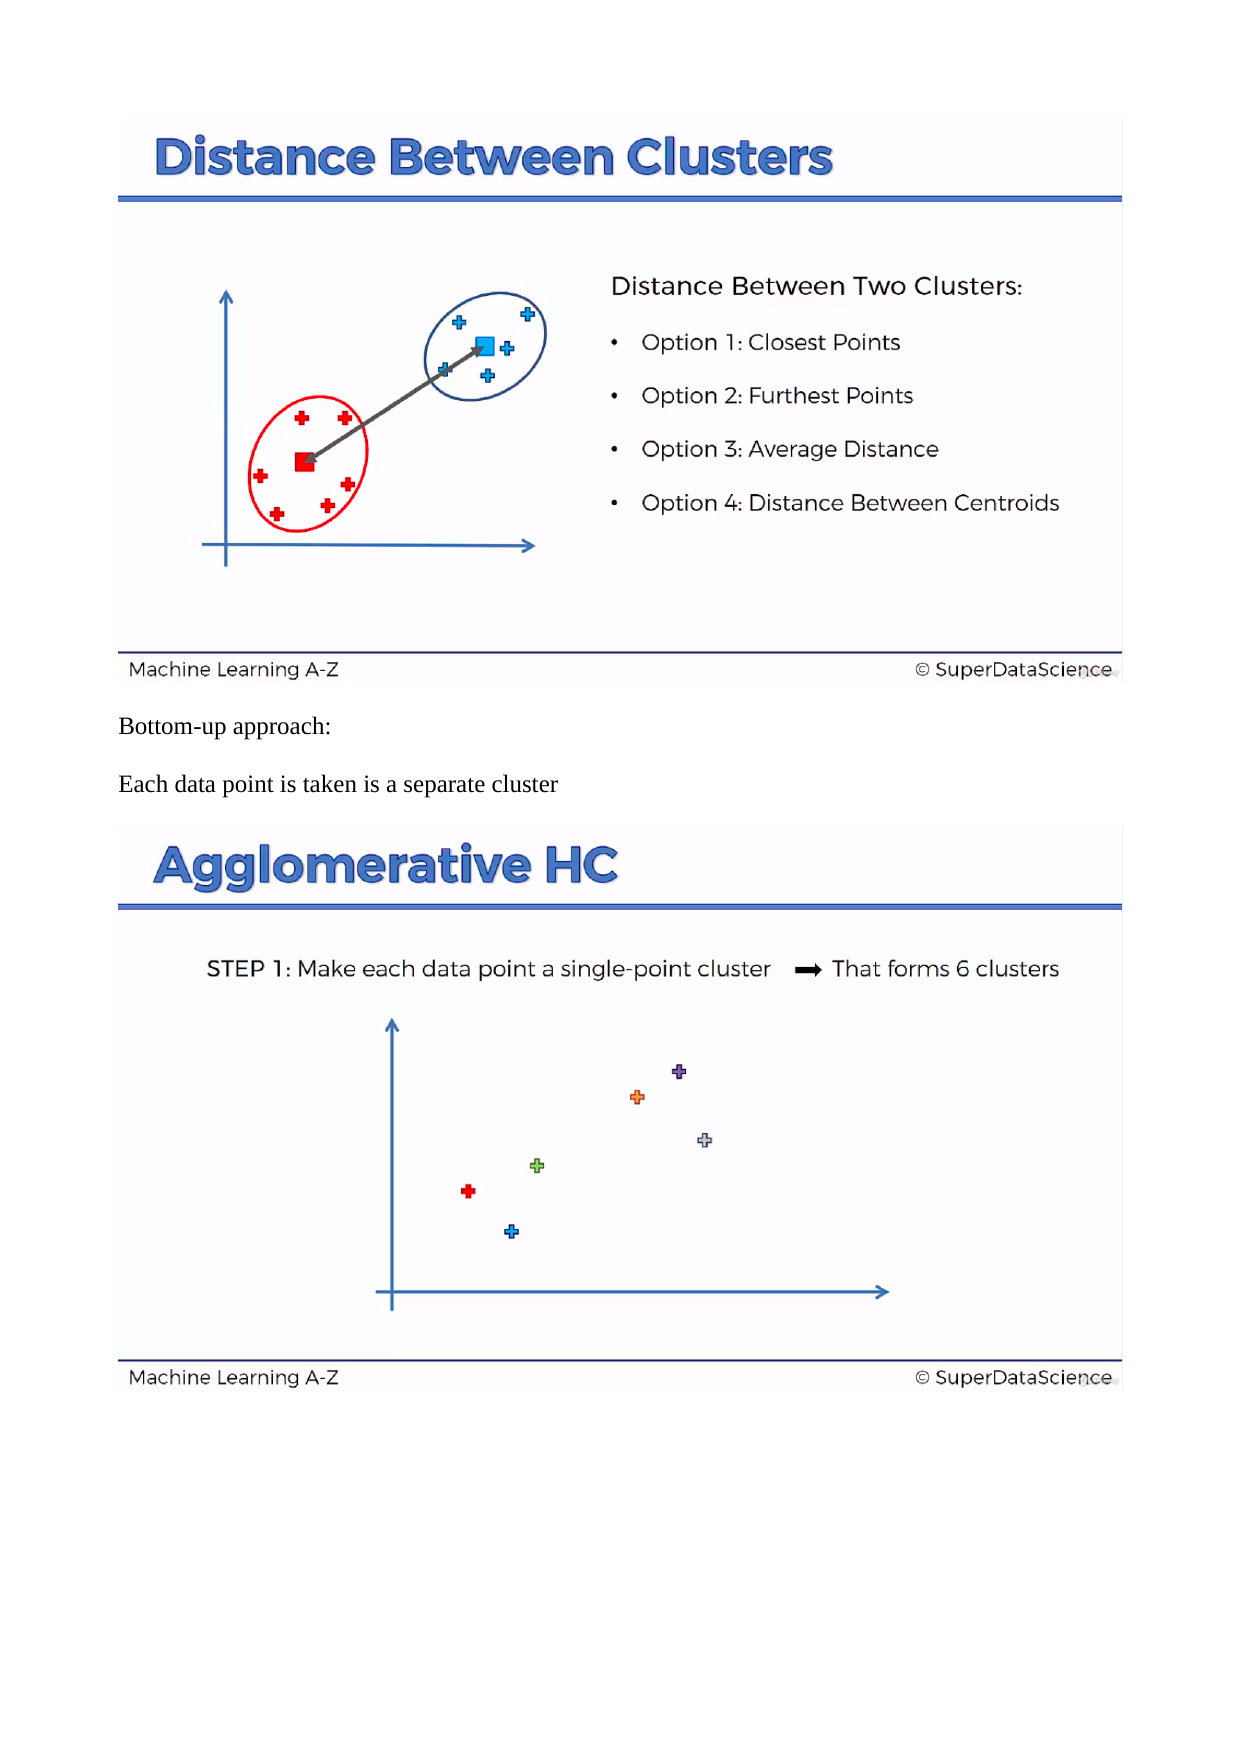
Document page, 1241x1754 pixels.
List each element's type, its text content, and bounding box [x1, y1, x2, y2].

picture [118, 826, 1123, 1391]
text Each data point is taken is a separate cluster [118, 769, 1122, 797]
text Bottom-up approach: [118, 711, 1122, 740]
picture [118, 118, 1123, 683]
